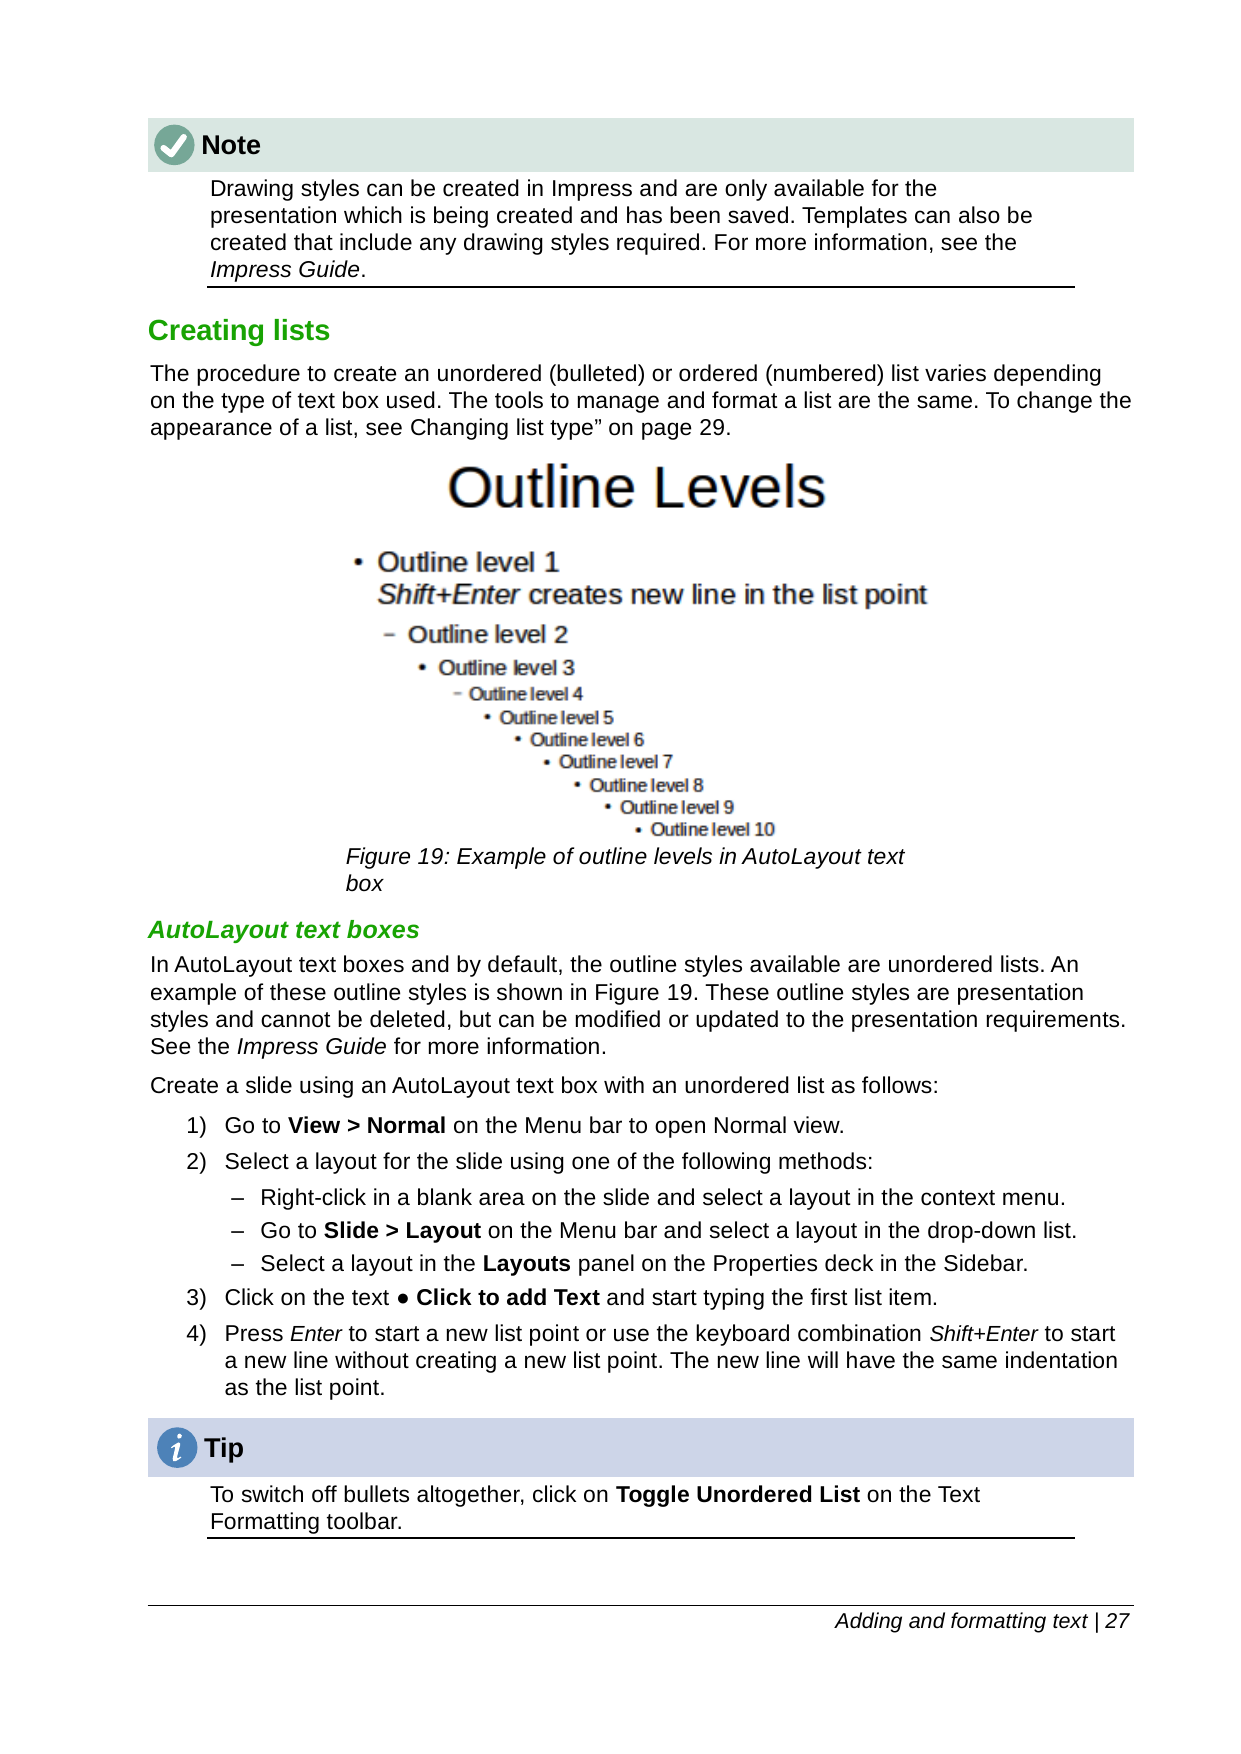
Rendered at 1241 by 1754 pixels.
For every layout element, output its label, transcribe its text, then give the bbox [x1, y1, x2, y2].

text Figure 19: Example of outline levels in AutoLayout text box [346, 843, 936, 897]
picture [345, 452, 937, 843]
list Create a slide using an AutoLayout text box with an unordered list as follows: [150, 1072, 1134, 1099]
list Right-click in a blank area on the slide and select a layout in the context menu. [231, 1183, 1134, 1210]
list Click on the text ● Click to add Text and start typing the first list item. [207, 1283, 1134, 1310]
text In AutoLayout text boxes and by default, the outline styles available are unordered lists. An example of these outline styles is shown in Figure 19. These outline styles are presentation styles and cannot be deleted, but can be modified or updated to the presentation requirements. See the Impress Guide for more information. [150, 951, 1134, 1059]
list Go to Slide > Layout on the Menu bar and select a layout in the drop-down list. [231, 1216, 1134, 1243]
text Drawing styles can be created in Impress and are only available for the presentation which is being created and has been saved. Templates can also be created that include any drawing styles required. For more information, see the Impress Guide. [207, 172, 1075, 286]
subtitle Tip [148, 1418, 1134, 1477]
list Go to View > Normal on the Menu bar to open Normal view. [207, 1111, 1134, 1138]
subtitle Creating lists [148, 313, 1134, 347]
list Select a layout in the Layouts panel on the Properties deck in the Sidebar. [231, 1250, 1134, 1277]
subtitle Note [148, 118, 1134, 172]
text The procedure to create an unordered (bulleted) or ordered (numbered) list varies depending on the type of text box used. The tools to manage and format a list are the same. To change the appearance of a list, see Changing list type” on page 27. [150, 359, 1134, 440]
list Select a layout for the slide using one of the following methods: [207, 1147, 1134, 1174]
subtitle AutoLayout text boxes [148, 915, 1134, 944]
list Press Enter to start a new list point or use the keyboard combination Shift+Enter to start a new line without creating a new list point. The new line will have the same indentation as the list point. [207, 1319, 1134, 1400]
text To switch off bullets altogether, click on Toggle Unordered List on the Text Formatting toolbar. [207, 1477, 1075, 1537]
